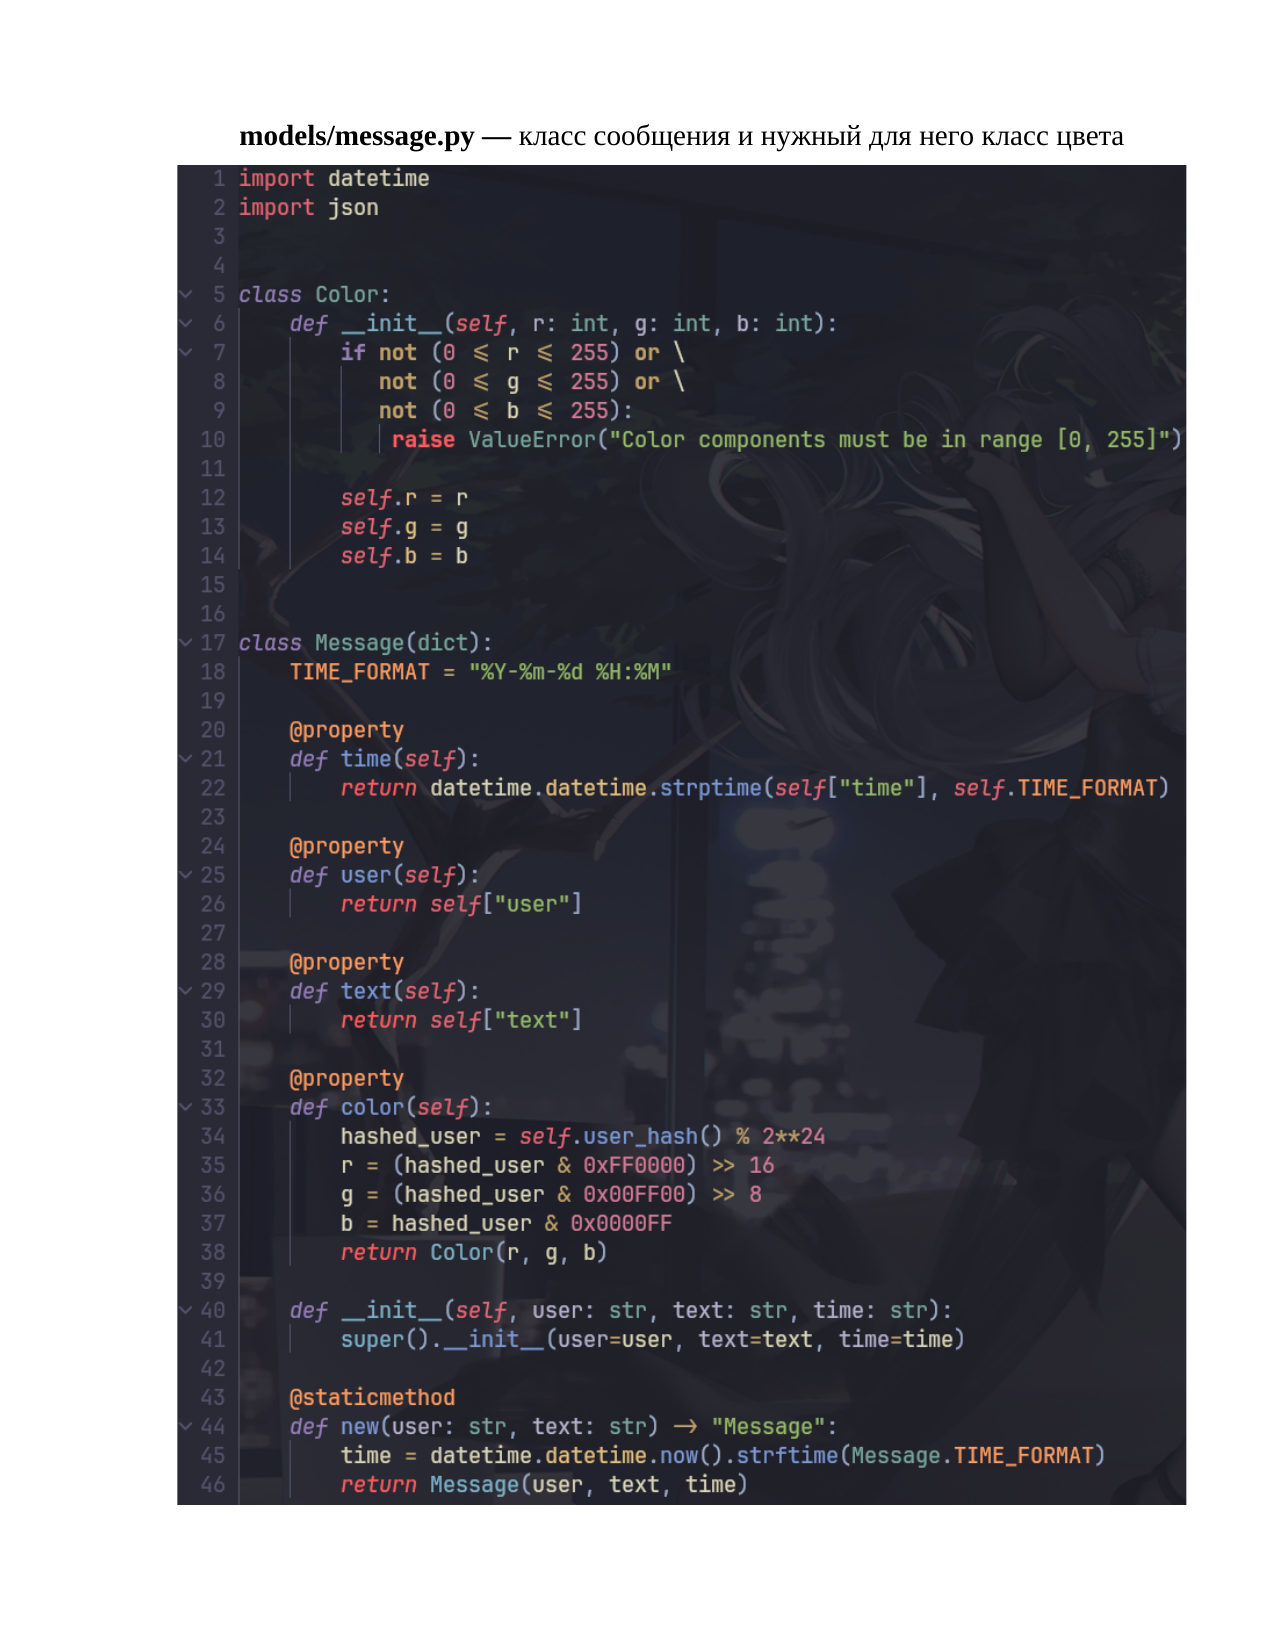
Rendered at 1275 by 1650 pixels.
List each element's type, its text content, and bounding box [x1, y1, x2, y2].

text models/message.py — класс сообщения и нужный для него класс цвета [177, 118, 1186, 152]
picture [177, 165, 1187, 1505]
